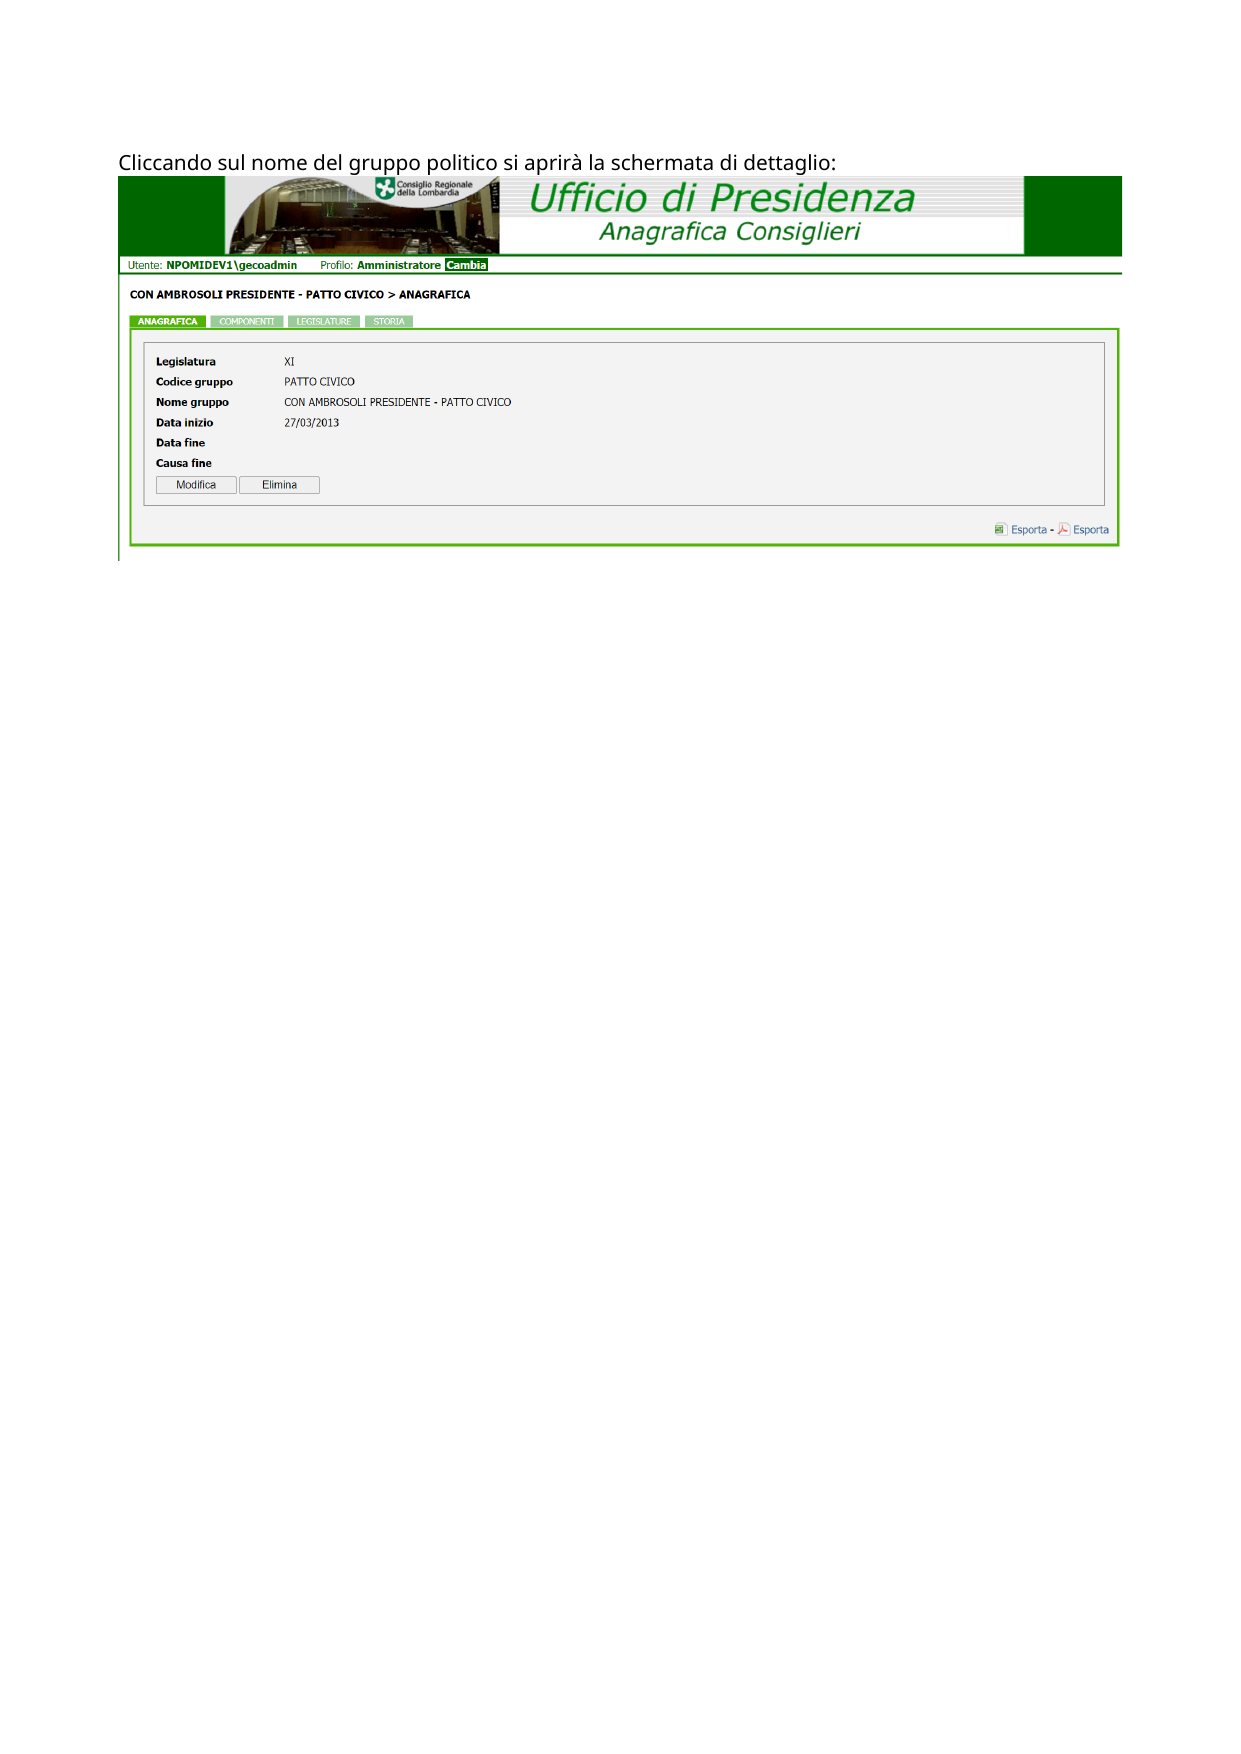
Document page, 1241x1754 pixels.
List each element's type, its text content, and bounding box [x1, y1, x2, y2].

text Cliccando sul nome del gruppo politico si aprirà la schermata di dettaglio: [118, 148, 1122, 176]
